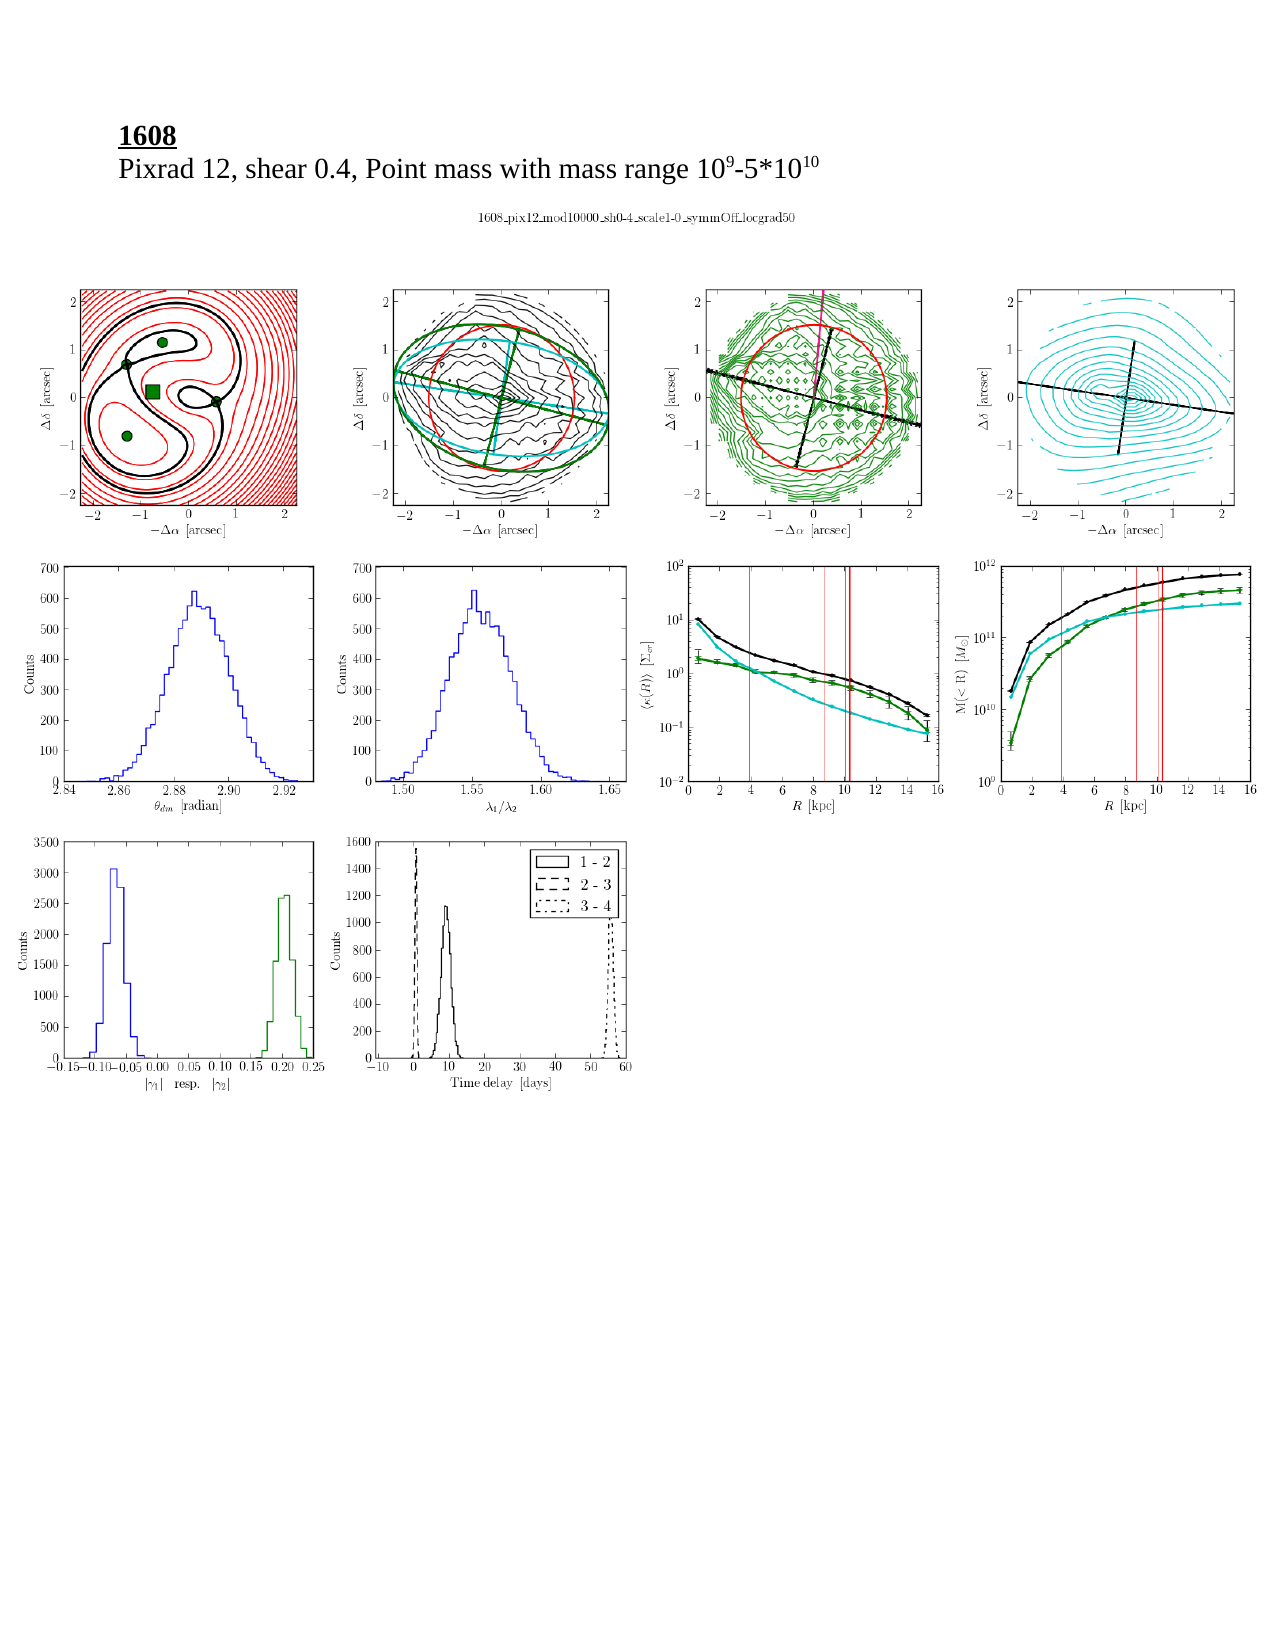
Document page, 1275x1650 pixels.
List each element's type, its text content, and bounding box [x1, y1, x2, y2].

text Pixrad 12, shear 0.4, Point mass with mass range 109-5*1010 [118, 152, 1157, 185]
picture [0, 194, 1275, 1154]
text 1608 [118, 118, 1157, 152]
